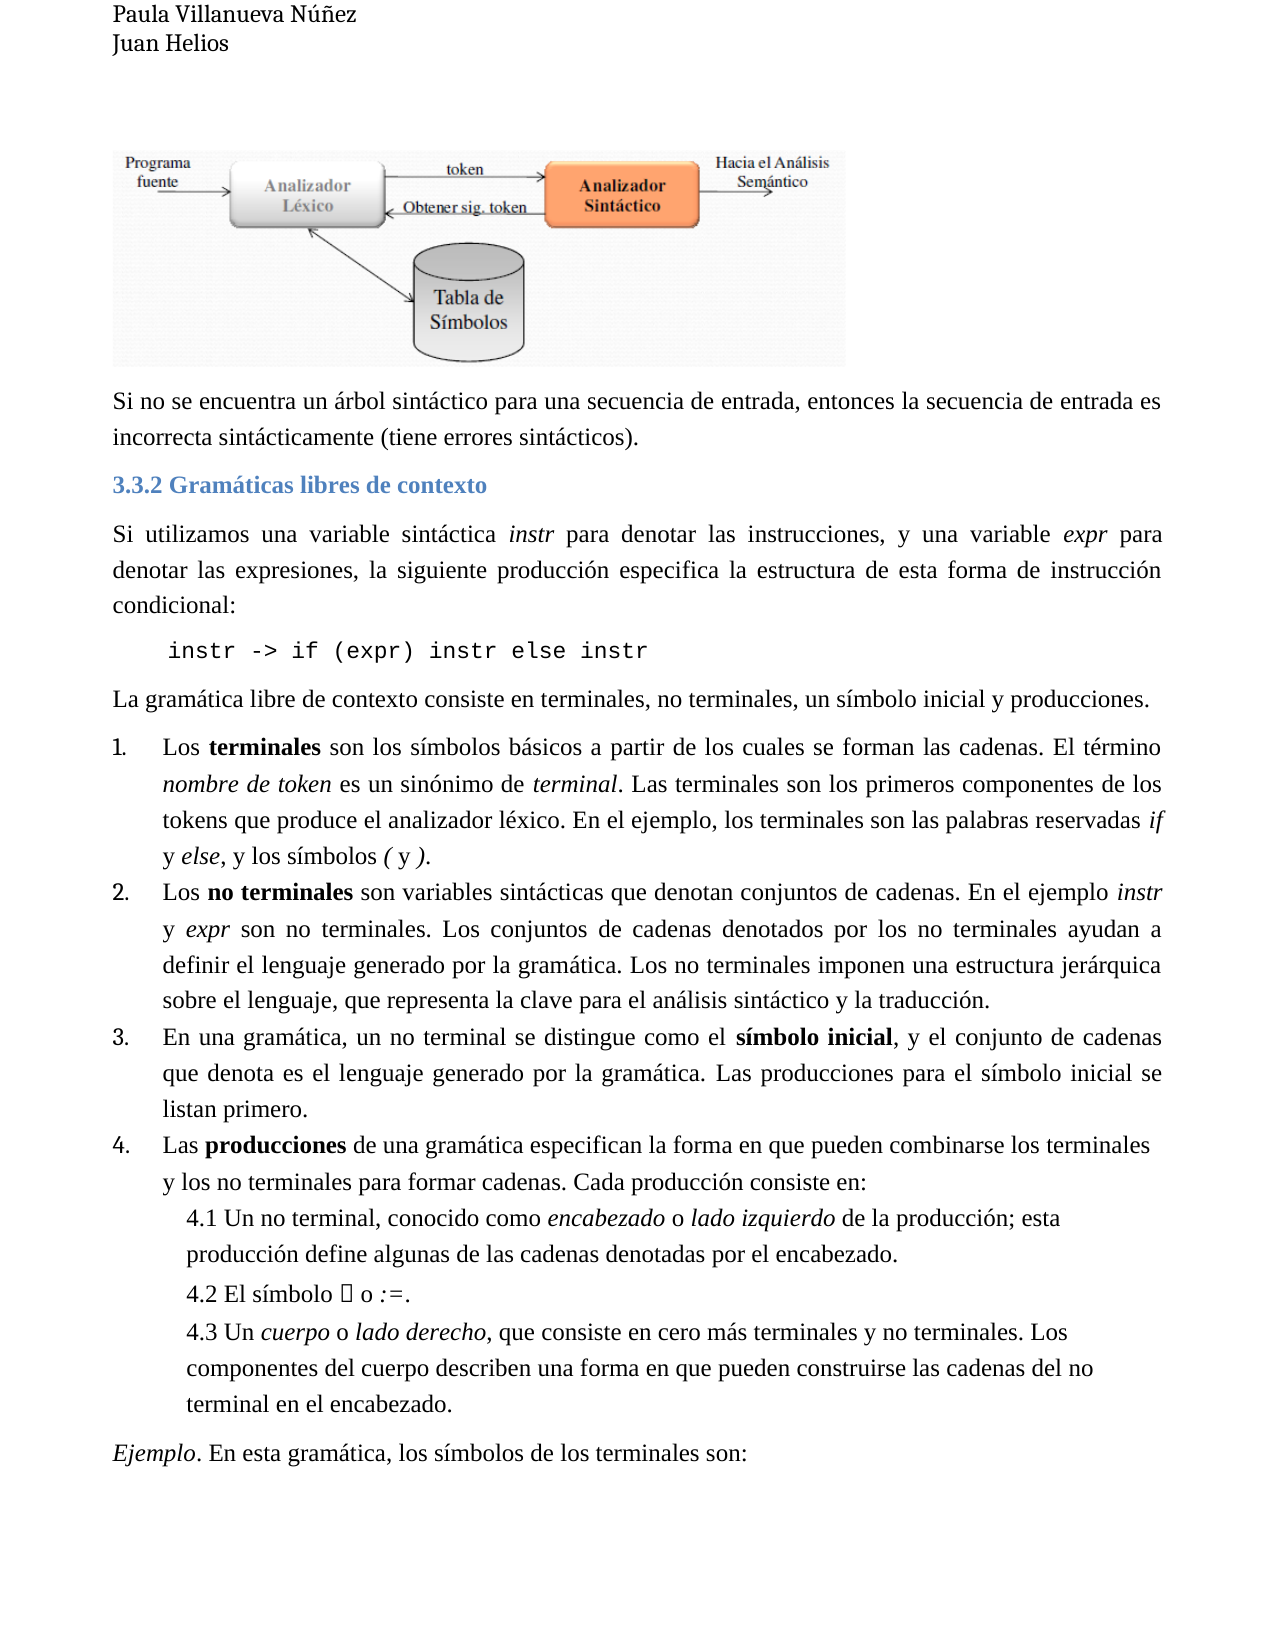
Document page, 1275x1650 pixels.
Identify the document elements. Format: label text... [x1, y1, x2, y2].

text instr -> if (expr) instr else instr [112, 639, 1162, 665]
text Ejemplo. En esta gramática, los símbolos de los terminales son: [112, 1438, 1162, 1466]
subtitle 3.3.2 Gramáticas libres de contexto [112, 470, 1162, 499]
text La gramática libre de contexto consiste en terminales, no terminales, un símbolo inicial y producciones. [112, 684, 1162, 713]
picture [112, 150, 846, 367]
list En una gramática, un no terminal se distingue como el símbolo inicial, y el conjunto de cadenas que denota es el lenguaje generado por la gramática. Las producciones para el símbolo inicial se listan primero. [112, 1022, 1162, 1123]
text Si utilizamos una variable sintáctica instr para denotar las instrucciones, y una variable expr para denotar las expresiones, la siguiente producción especifica la estructura de esta forma de instrucción condicional: [112, 519, 1162, 619]
list Los no terminales son variables sintácticas que denotan conjuntos de cadenas. En el ejemplo instr y expr son no terminales. Los conjuntos de cadenas denotados por los no terminales ayudan a definir el lenguaje generado por la gramática. Los no terminales imponen una estructura jerárquica sobre el lenguaje, que representa la clave para el análisis sintáctico y la traducción. [112, 877, 1162, 1014]
text Si no se encuentra un árbol sintáctico para una secuencia de entrada, entonces la secuencia de entrada es incorrecta sintácticamente (tiene errores sintácticos). [112, 386, 1162, 451]
list Los terminales son los símbolos básicos a partir de los cuales se forman las cadenas. El término nombre de token es un sinónimo de terminal. Las terminales son los primeros componentes de los tokens que produce el analizador léxico. En el ejemplo, los terminales son las palabras reservadas if y else, y los símbolos ( y ). [112, 732, 1162, 870]
list Las producciones de una gramática especifican la forma en que pueden combinarse los terminales y los no terminales para formar cadenas. Cada producción consiste en: 4.1 Un no terminal, conocido como encabezado o lado izquierdo de la producción; esta producción define algunas de las cadenas denotadas por el encabezado. 4.2 El símbolo  o :=. 4.3 Un cuerpo o lado derecho, que consiste en cero más terminales y no terminales. Los componentes del cuerpo describen una forma en que pueden construirse las cadenas del no terminal en el encabezado. [112, 1130, 1162, 1418]
